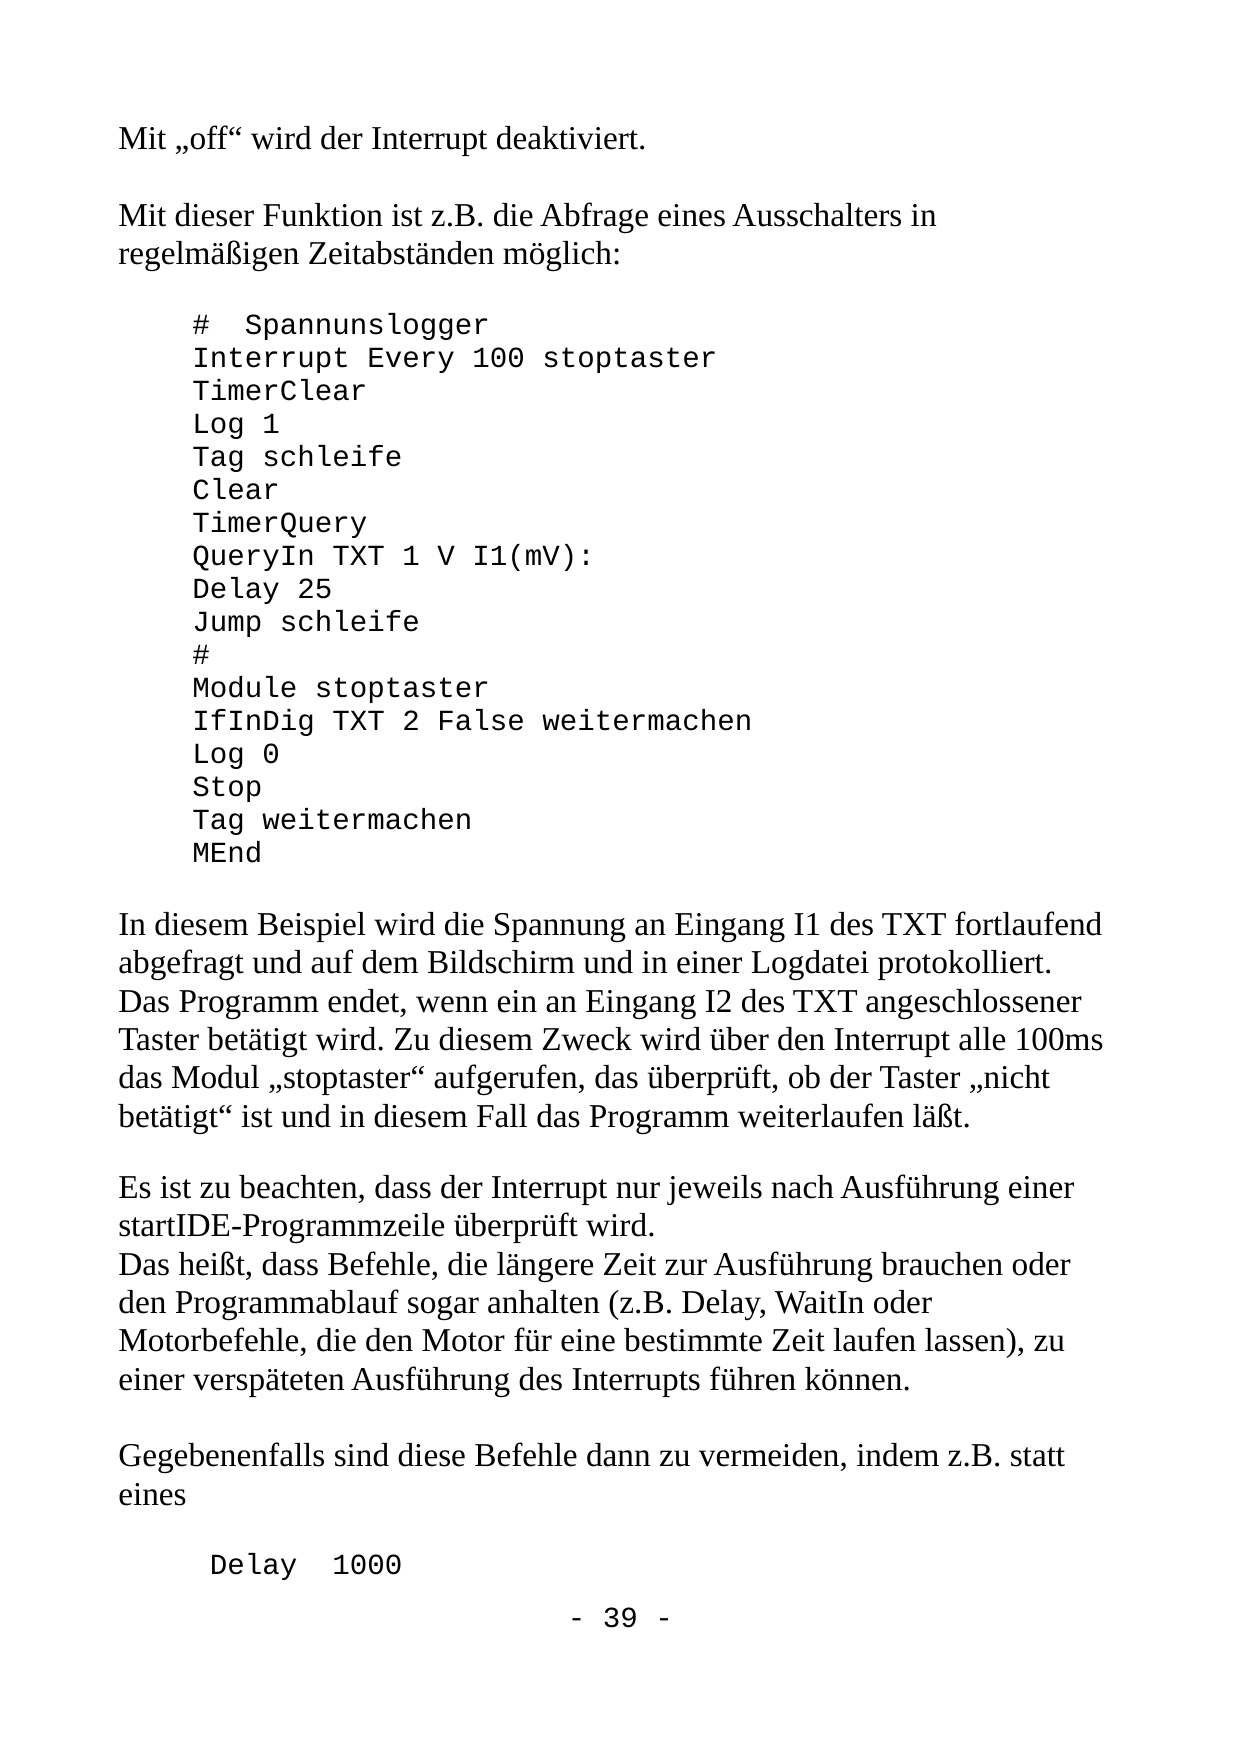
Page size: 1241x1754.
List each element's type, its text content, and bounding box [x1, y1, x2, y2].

text In diesem Beispiel wird die Spannung an Eingang I1 des TXT fortlaufend abgefragt und auf dem Bildschirm und in einer Logdatei protokolliert. [118, 904, 1122, 981]
text Das Programm endet, wenn ein an Eingang I2 des TXT angeschlossener Taster betätigt wird. Zu diesem Zweck wird über den Interrupt alle 100ms das Modul „stoptaster“ aufgerufen, das überprüft, ob der Taster „nicht betätigt“ ist und in diesem Fall das Programm weiterlaufen läßt. [118, 981, 1122, 1134]
text Delay 1000 [118, 1551, 1122, 1583]
text Gegebenenfalls sind diese Befehle dann zu vermeiden, indem z.B. statt eines [118, 1436, 1122, 1512]
text # Module stoptaster IfInDig TXT 2 False weitermachen Log 0 Stop Tag weitermachen MEnd [118, 640, 1122, 871]
text # Spannunslogger Interrupt Every 100 stoptaster TimerClear Log 1 Tag schleife Clear TimerQuery QueryIn TXT 1 V I1(mV): Delay 25 Jump schleife [118, 310, 1122, 640]
text Es ist zu beachten, dass der Interrupt nur jeweils nach Ausführung einer startIDE-Programmzeile überprüft wird. [118, 1167, 1122, 1244]
text Mit „off“ wird der Interrupt deaktiviert. [118, 118, 1122, 156]
text Das heißt, dass Befehle, die längere Zeit zur Ausführung brauchen oder den Programmablauf sogar anhalten (z.B. Delay, WaitIn oder Motorbefehle, die den Motor für eine bestimmte Zeit laufen lassen), zu einer verspäteten Ausführung des Interrupts führen können. [118, 1244, 1122, 1397]
text Mit dieser Funktion ist z.B. die Abfrage eines Ausschalters in regelmäßigen Zeitabständen möglich: [118, 195, 1122, 271]
